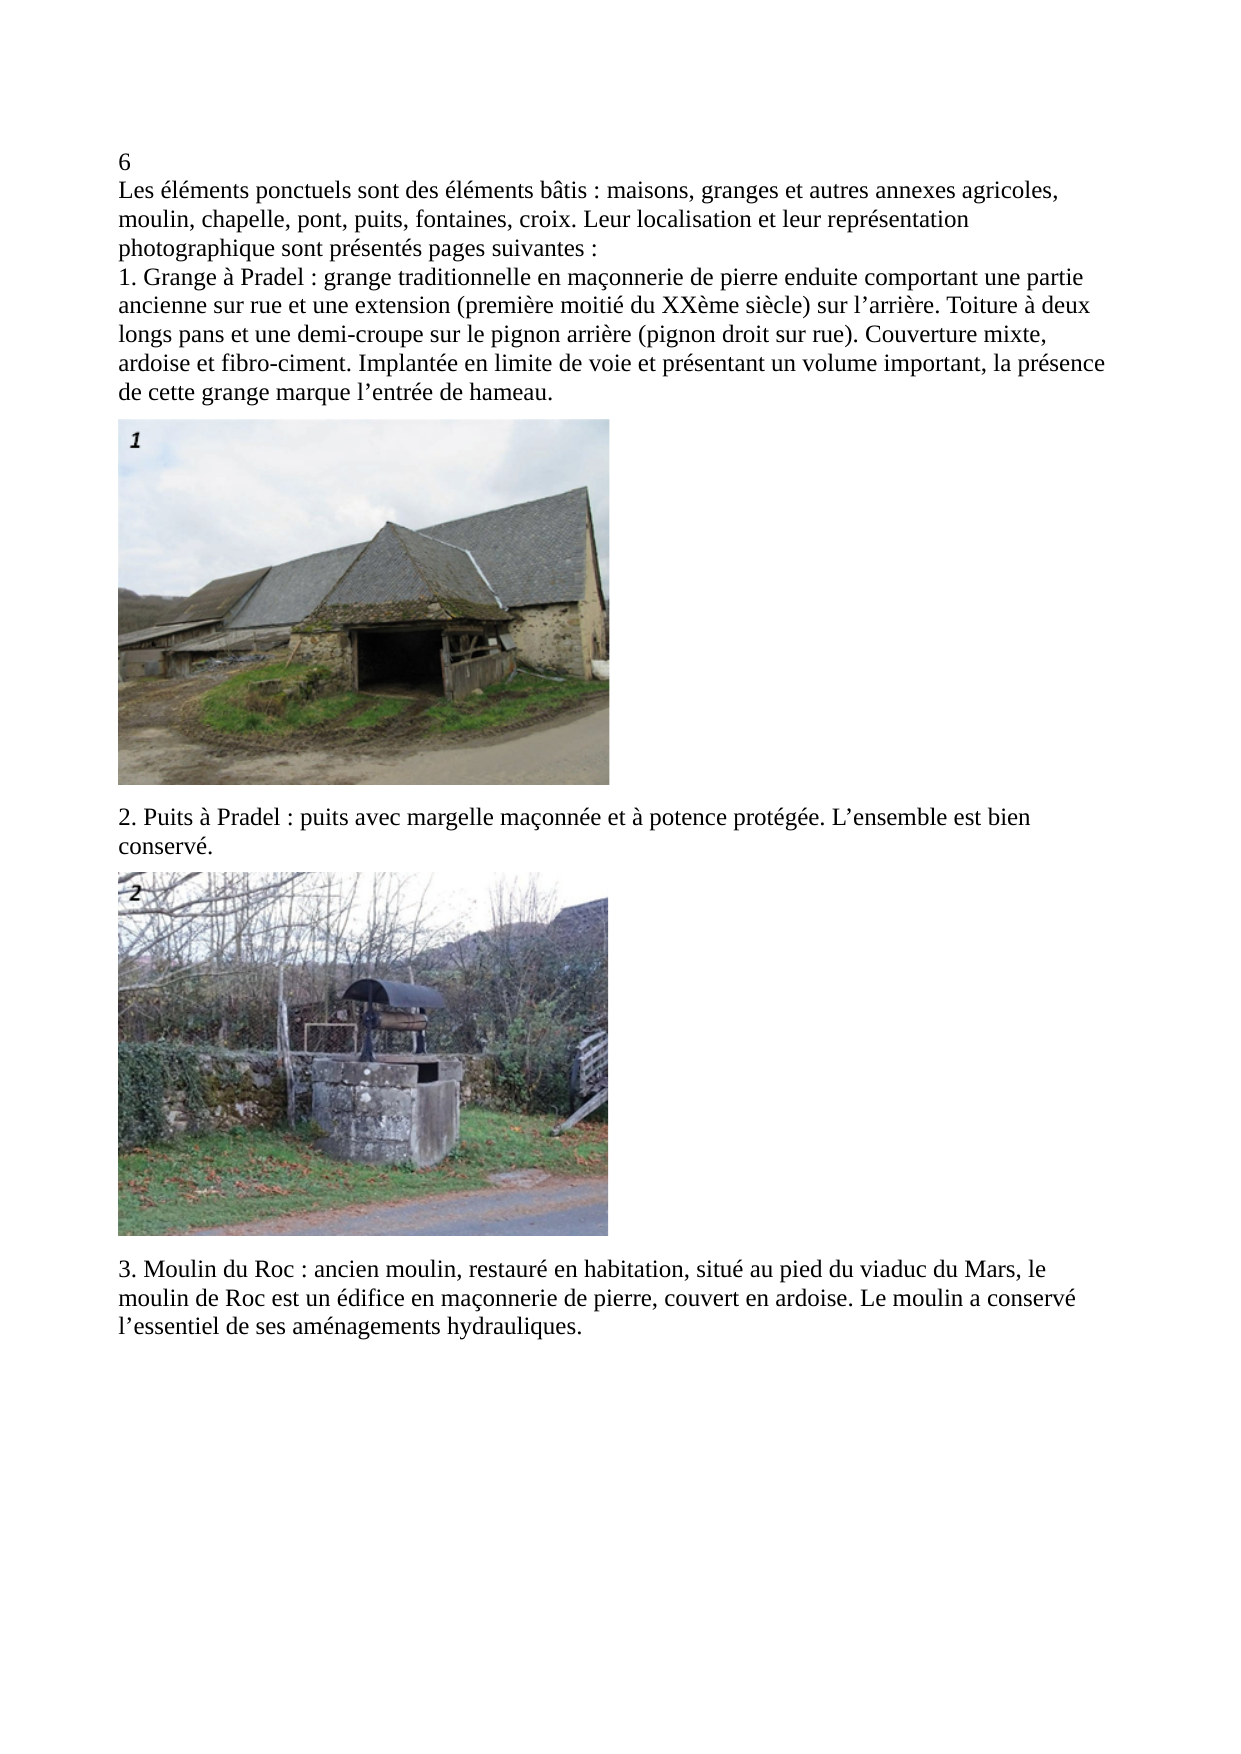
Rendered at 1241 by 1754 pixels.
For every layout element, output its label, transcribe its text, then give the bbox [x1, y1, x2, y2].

text 3. Moulin du Roc : ancien moulin, restauré en habitation, situé au pied du viaduc du Mars, le moulin de Roc est un édifice en maçonnerie de pierre, couvert en ardoise. Le moulin a conservé l’essentiel de ses aménagements hydrauliques. [118, 1254, 1122, 1340]
text 6 [118, 147, 1122, 176]
picture [118, 872, 609, 1236]
text 1. Grange à Pradel : grange traditionnelle en maçonnerie de pierre enduite comportant une partie ancienne sur rue et une extension (première moitié du XXème siècle) sur l’arrière. Toiture à deux longs pans et une demi-croupe sur le pignon arrière (pignon droit sur rue). Couverture mixte, ardoise et fibro-ciment. Implantée en limite de voie et présentant un volume important, la présence de cette grange marque l’entrée de hameau. [118, 262, 1122, 406]
text 2. Puits à Pradel : puits avec margelle maçonnée et à potence protégée. L’ensemble est bien conservé. [118, 802, 1122, 860]
picture [118, 418, 610, 785]
text Les éléments ponctuels sont des éléments bâtis : maisons, granges et autres annexes agricoles, moulin, chapelle, pont, puits, fontaines, croix. Leur localisation et leur représentation photographique sont présentés pages suivantes : [118, 176, 1122, 262]
